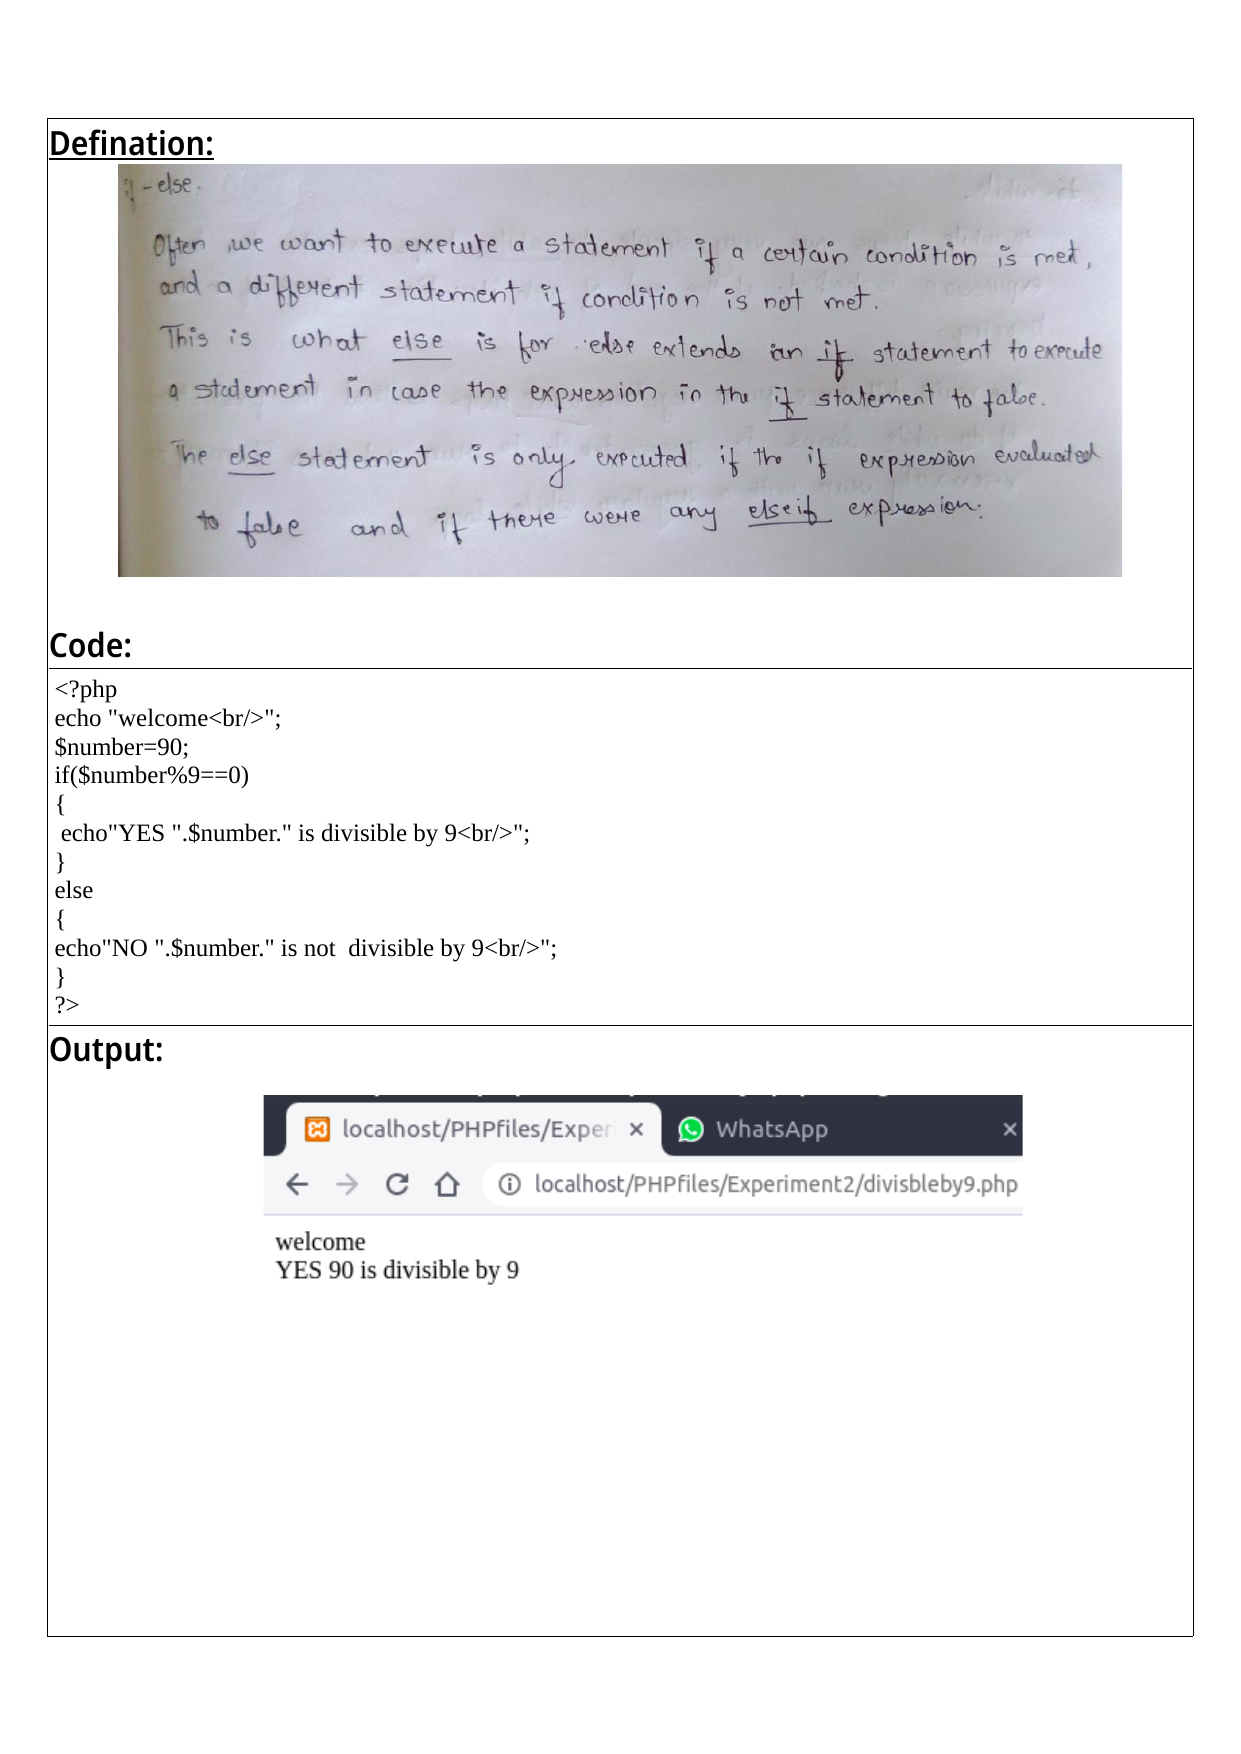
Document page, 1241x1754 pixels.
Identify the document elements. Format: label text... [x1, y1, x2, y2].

picture [263, 1095, 1023, 1376]
text Defination: [48, 119, 1192, 165]
text Output: [48, 1026, 1192, 1071]
table_header <?php echo "welcome<br/>"; $number=90; if($number%9==0) { echo"YES ".$number." is divisible by 9<br/>"; } else { echo"NO ".$number." is not divisible by 9<br/>"; } ?> [49, 669, 1192, 1025]
text Code: [48, 622, 1192, 667]
picture [118, 164, 1123, 577]
